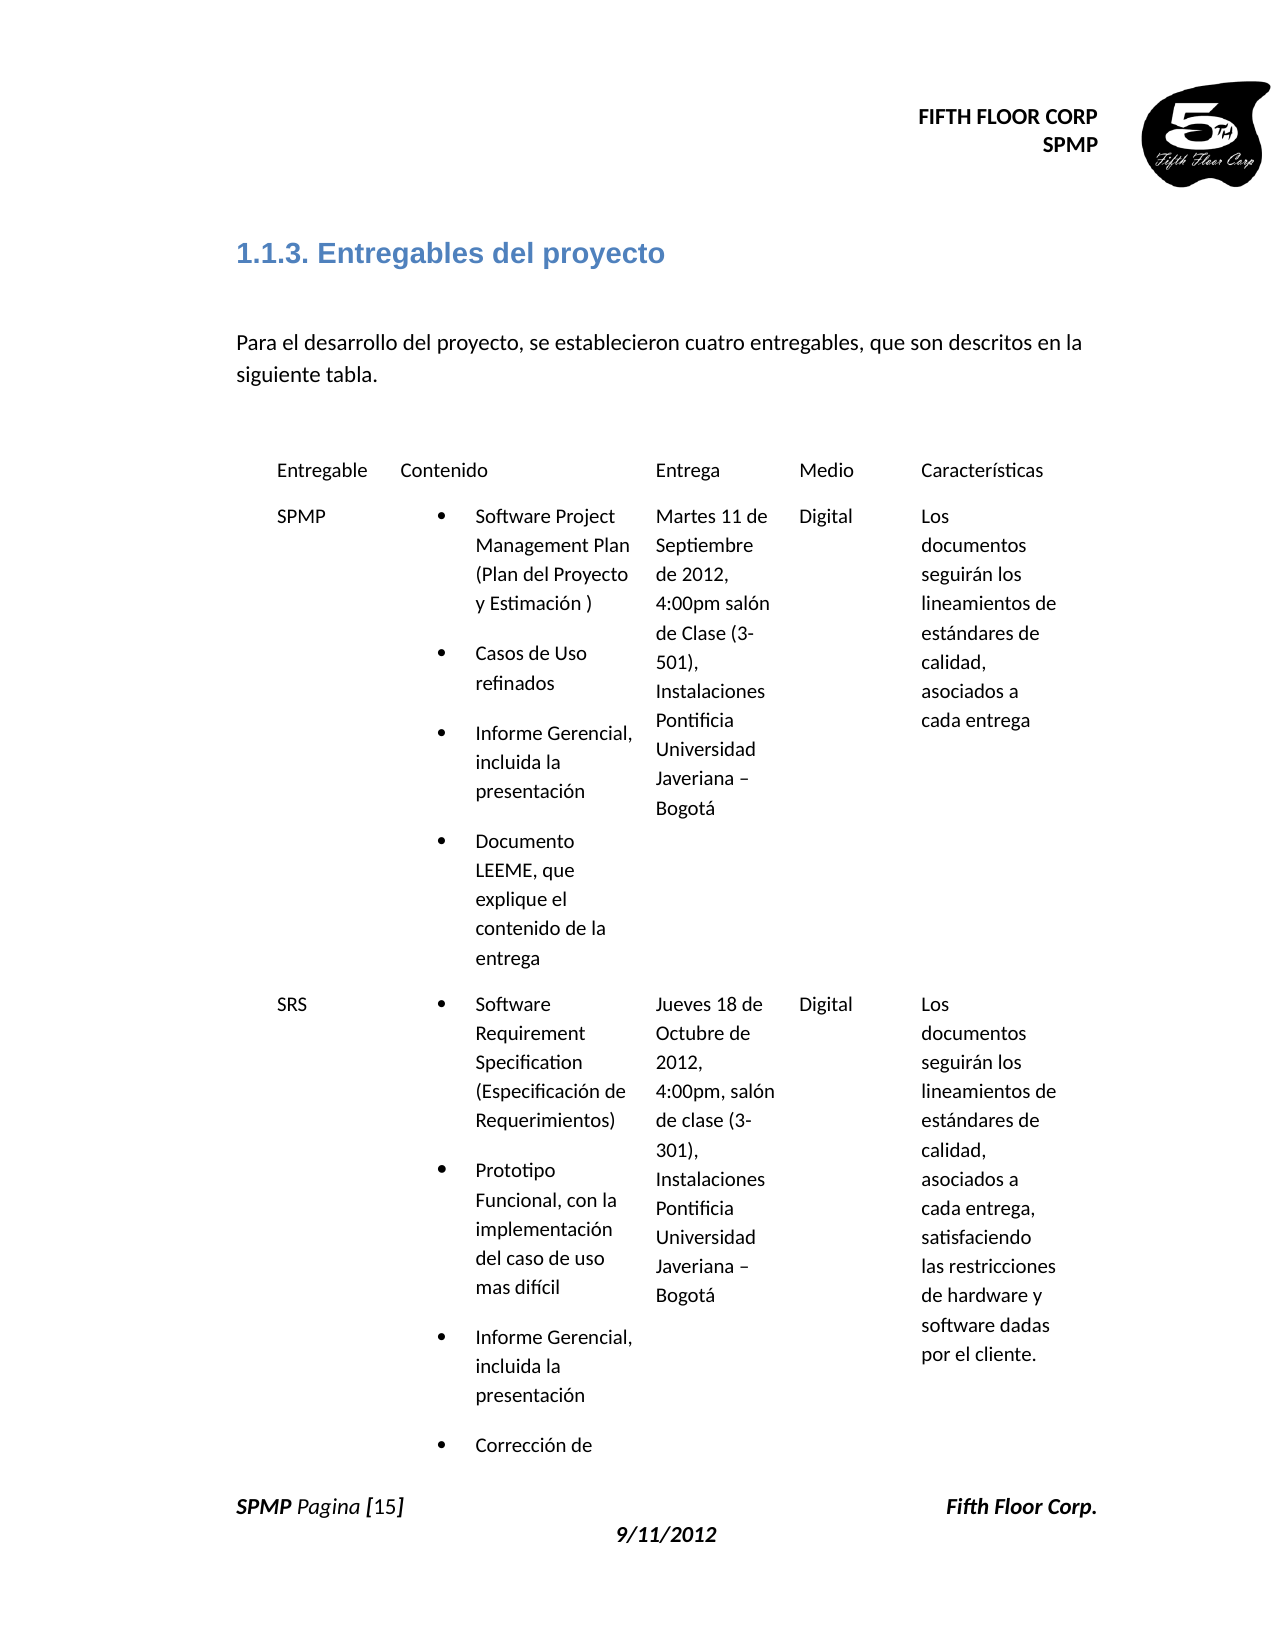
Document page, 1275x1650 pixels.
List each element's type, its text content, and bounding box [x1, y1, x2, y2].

text Para el desarrollo del proyecto, se establecieron cuatro entregables, que son descritos en la siguiente tabla. [236, 328, 1098, 388]
table_header Características [910, 457, 1068, 503]
picture [1135, 73, 1275, 196]
table_cell Digital [788, 503, 910, 991]
table_header Entrega [644, 457, 788, 503]
table_cell Martes 11 de Septiembre de 2012, 4:00pm salón de Clase (3-501), Instalaciones Pontificia Universidad Javeriana –Bogotá [644, 503, 788, 991]
table_header Contenido [389, 457, 644, 503]
table_cell Los documentos seguirán los lineamientos de estándares de calidad, asociados a cada entrega, satisfaciendo las restricciones de hardware y software dadas por el cliente. [910, 991, 1068, 1458]
table_cell Digital [788, 991, 910, 1458]
subtitle 1.1.3. Entregables del proyecto [236, 236, 1098, 270]
table_cell Jueves 18 de Octubre de 2012, 4:00pm, salón de clase (3-301), Instalaciones Pontificia Universidad Javeriana –Bogotá [644, 991, 788, 1458]
table_cell Software Requirement Specification (Especificación de Requerimientos) Prototipo Funcional, con la implementación del caso de uso mas difícil Informe Gerencial, incluida la presentación Corrección de [389, 991, 644, 1458]
table_cell SPMP [266, 503, 389, 991]
table_cell SRS [266, 991, 389, 1458]
table_cell Software Project Management Plan (Plan del Proyecto y Estimación ) Casos de Uso refinados Informe Gerencial, incluida la presentación Documento LEEME, que explique el contenido de la entrega [389, 503, 644, 991]
table_header Entregable [266, 457, 389, 503]
table_cell Los documentos seguirán los lineamientos de estándares de calidad, asociados a cada entrega [910, 503, 1068, 991]
table_header Medio [788, 457, 910, 503]
